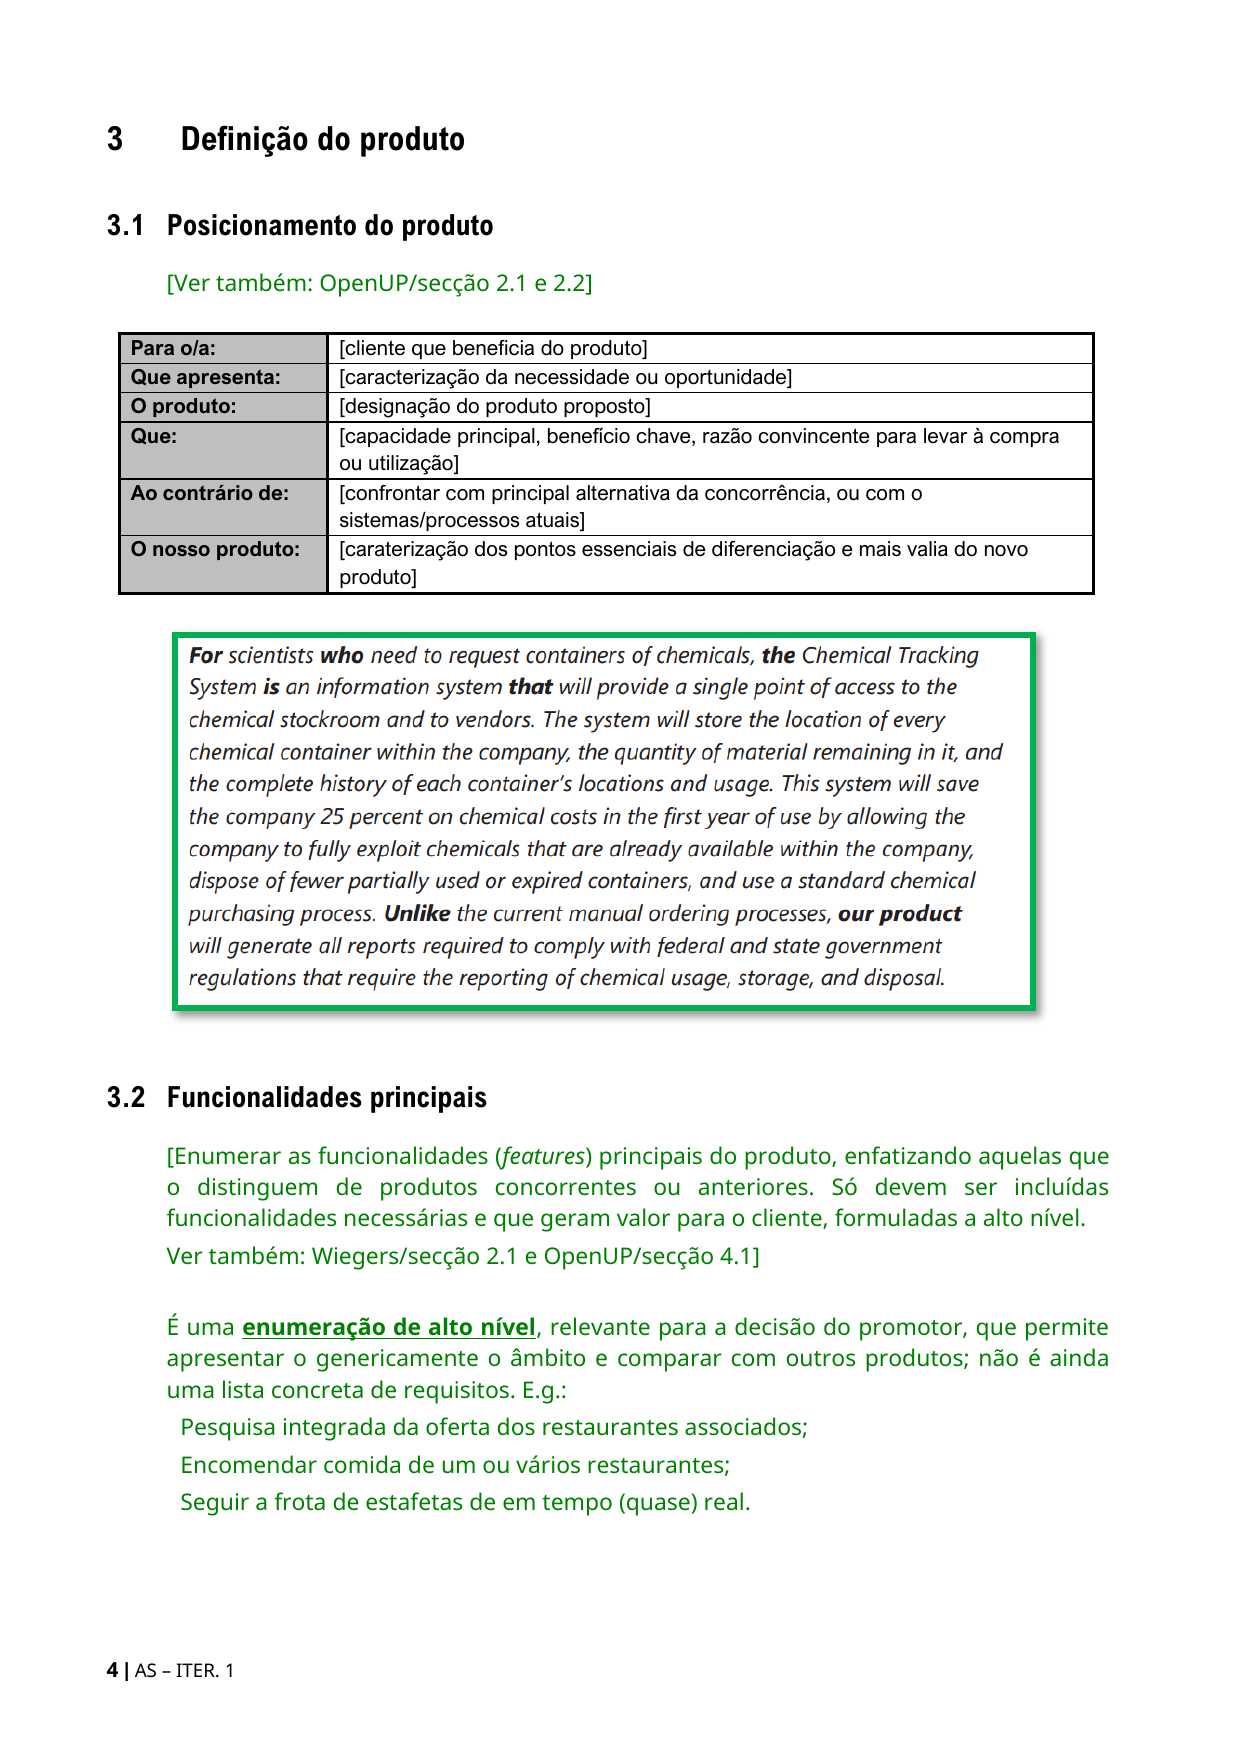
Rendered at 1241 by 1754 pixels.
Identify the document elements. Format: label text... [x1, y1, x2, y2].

text Seguir a frota de estafetas de em tempo (quase) real. [180, 1486, 1110, 1517]
table_cell Que apresenta: [121, 364, 326, 392]
table_cell [capacidade principal, benefício chave, razão convincente para levar à compra ou utilização] [329, 423, 1092, 478]
text É uma enumeração de alto nível, relevante para a decisão do promotor, que permite apresentar o genericamente o âmbito e comparar com outros produtos; não é ainda uma lista concreta de requisitos. E.g.: [166, 1311, 1110, 1405]
table_cell Que: [121, 423, 326, 478]
subtitle Posicionamento do produto [106, 208, 1051, 242]
table_cell [caraterização dos pontos essenciais de diferenciação e mais valia do novo produto] [329, 536, 1092, 592]
text Ver também: Wiegers/secção 2.1 e OpenUP/secção 4.1] [166, 1239, 1110, 1271]
picture [178, 638, 1030, 1005]
table_cell O produto: [121, 393, 326, 421]
table_cell Ao contrário de: [121, 480, 326, 535]
table_header [cliente que beneficia do produto] [329, 335, 1092, 363]
text Encomendar comida de um ou vários restaurantes; [180, 1448, 1110, 1480]
table_cell [confrontar com principal alternativa da concorrência, ou com o sistemas/processos atuais] [329, 480, 1092, 535]
table_cell [designação do produto proposto] [329, 393, 1092, 421]
table_cell O nosso produto: [121, 536, 326, 592]
table_header Para o/a: [121, 335, 326, 363]
text [Enumerar as funcionalidades (features) principais do produto, enfatizando aquelas que o distinguem de produtos concorrentes ou anteriores. Só devem ser incluídas funcionalidades necessárias e que geram valor para o cliente, formuladas a alto nível. [166, 1139, 1110, 1233]
text Pesquisa integrada da oferta dos restaurantes associados; [180, 1411, 1110, 1442]
subtitle Definição do produto [106, 118, 1051, 158]
table_cell [caracterização da necessidade ou oportunidade] [329, 364, 1092, 392]
text [Ver também: OpenUP/secção 2.1 e 2.2] [166, 267, 1110, 298]
subtitle Funcionalidades principais [106, 1081, 1051, 1114]
